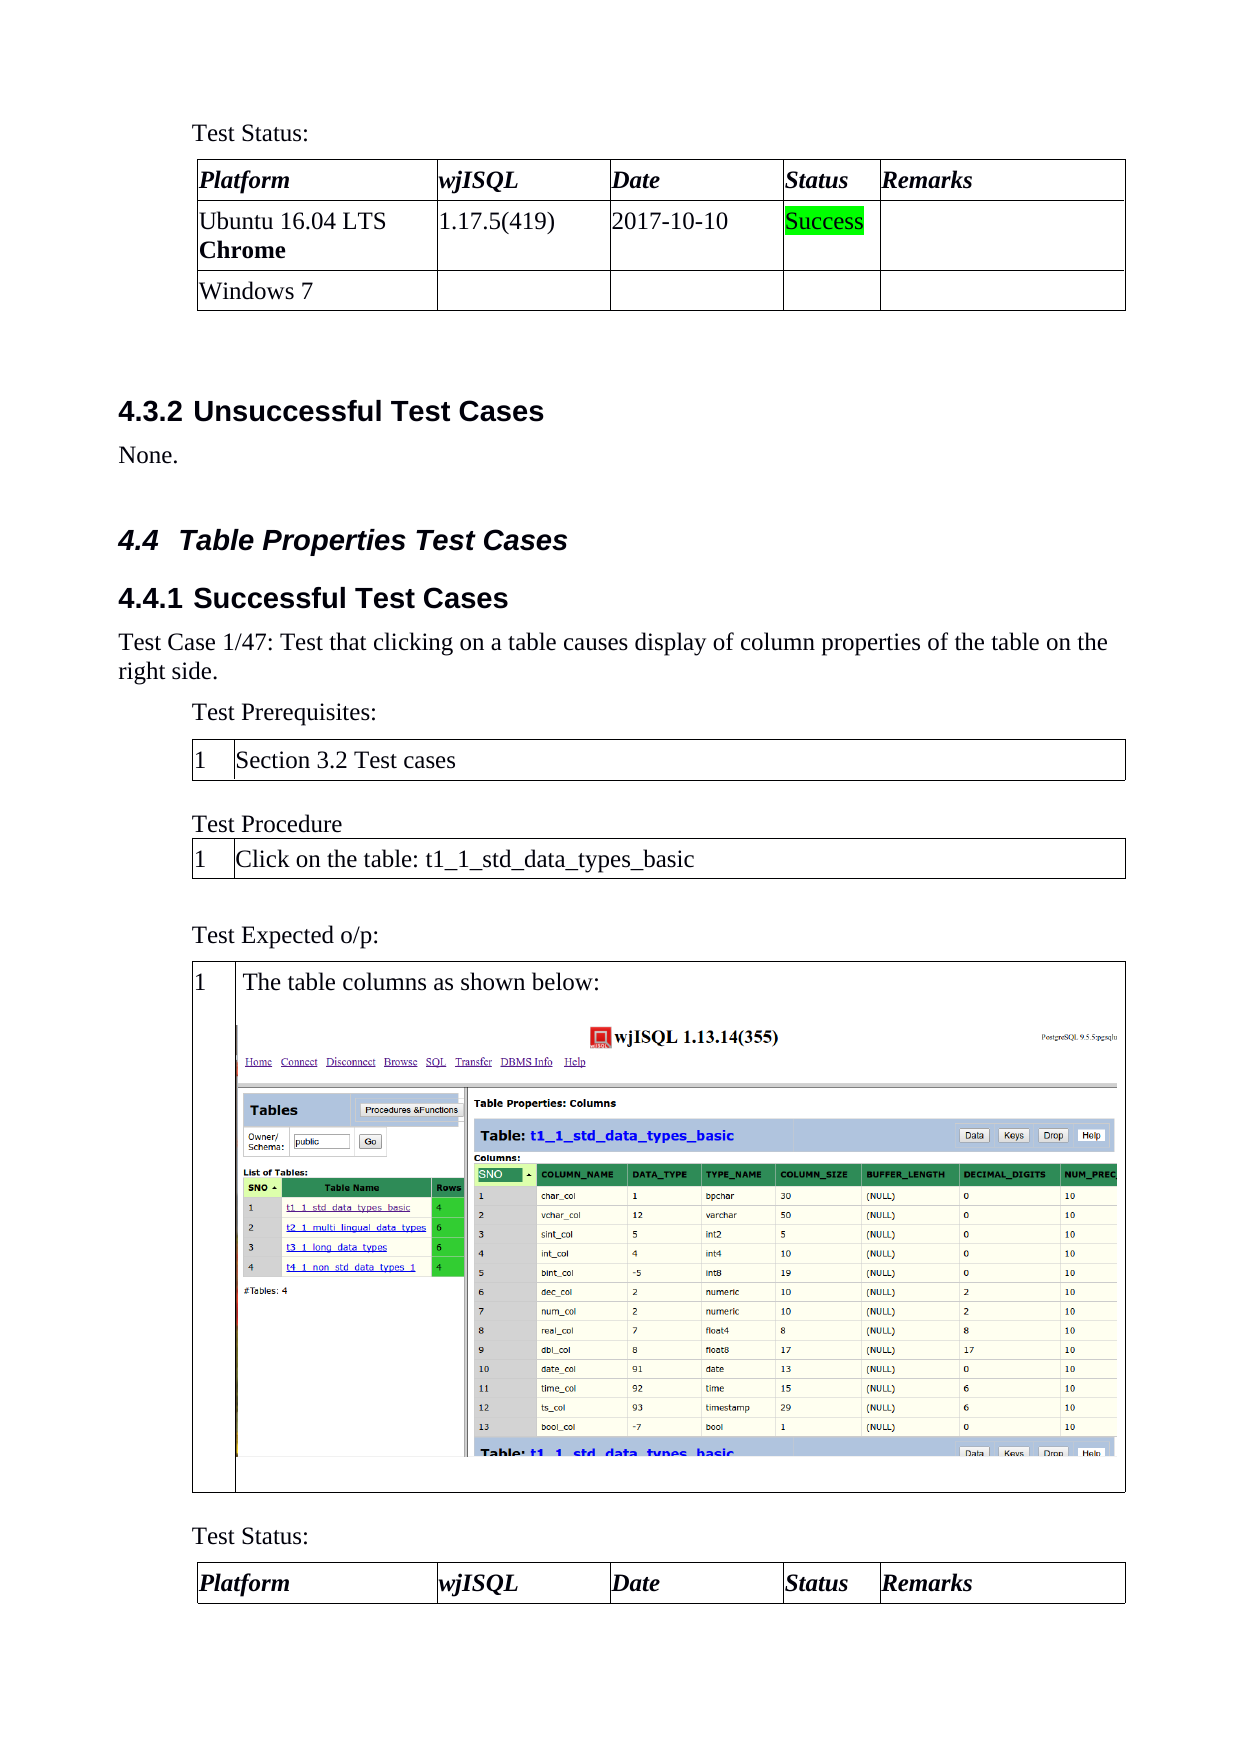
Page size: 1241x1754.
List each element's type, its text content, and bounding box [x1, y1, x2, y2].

table_cell [438, 271, 610, 310]
text Test Case 1/47: Test that clicking on a table causes display of column properties of the table on the right side. [118, 627, 1122, 685]
table_cell Ubuntu 16.04 LTS Chrome [198, 201, 437, 269]
table_header 1 [193, 962, 235, 1492]
table_cell [881, 270, 1125, 310]
text Test Procedure [118, 809, 1122, 837]
text Test Status: [118, 118, 1122, 147]
table_header Status [784, 1563, 880, 1603]
table_header Section 3.2 Test cases [235, 740, 1125, 779]
table_cell [881, 200, 1125, 269]
table_cell [784, 271, 880, 310]
text None. [118, 440, 1122, 469]
text Test Expected o/p: [118, 920, 1122, 949]
subtitle Unsuccessful Test Cases [118, 394, 1122, 428]
table_header Click on the table: t1_1_std_data_types_basic [235, 839, 1125, 878]
table_cell Windows 7 [198, 271, 437, 310]
table_header Platform [198, 160, 437, 200]
subtitle Successful Test Cases [118, 581, 1122, 615]
table_cell Success [784, 201, 880, 269]
text Test Prerequisites: [118, 697, 1122, 726]
subtitle Table Properties Test Cases [118, 523, 1122, 556]
picture [236, 1025, 1117, 1457]
table_header 1 [193, 740, 234, 779]
table_header wjISQL [438, 1563, 610, 1603]
table_header Remarks [881, 1563, 1125, 1603]
table_header Date [611, 160, 783, 200]
table_cell 2017-10-10 [611, 201, 783, 269]
table_header Date [611, 1563, 783, 1603]
table_cell 1.17.5(419) [438, 201, 610, 269]
table_header 1 [193, 839, 234, 878]
table_header Remarks [881, 160, 1125, 200]
table_header Status [784, 160, 880, 200]
table_header Platform [198, 1563, 437, 1603]
table_header The table columns as shown below: [236, 962, 1125, 1492]
table_cell [611, 271, 783, 310]
text Test Status: [118, 1521, 1122, 1549]
table_header wjISQL [438, 160, 610, 200]
